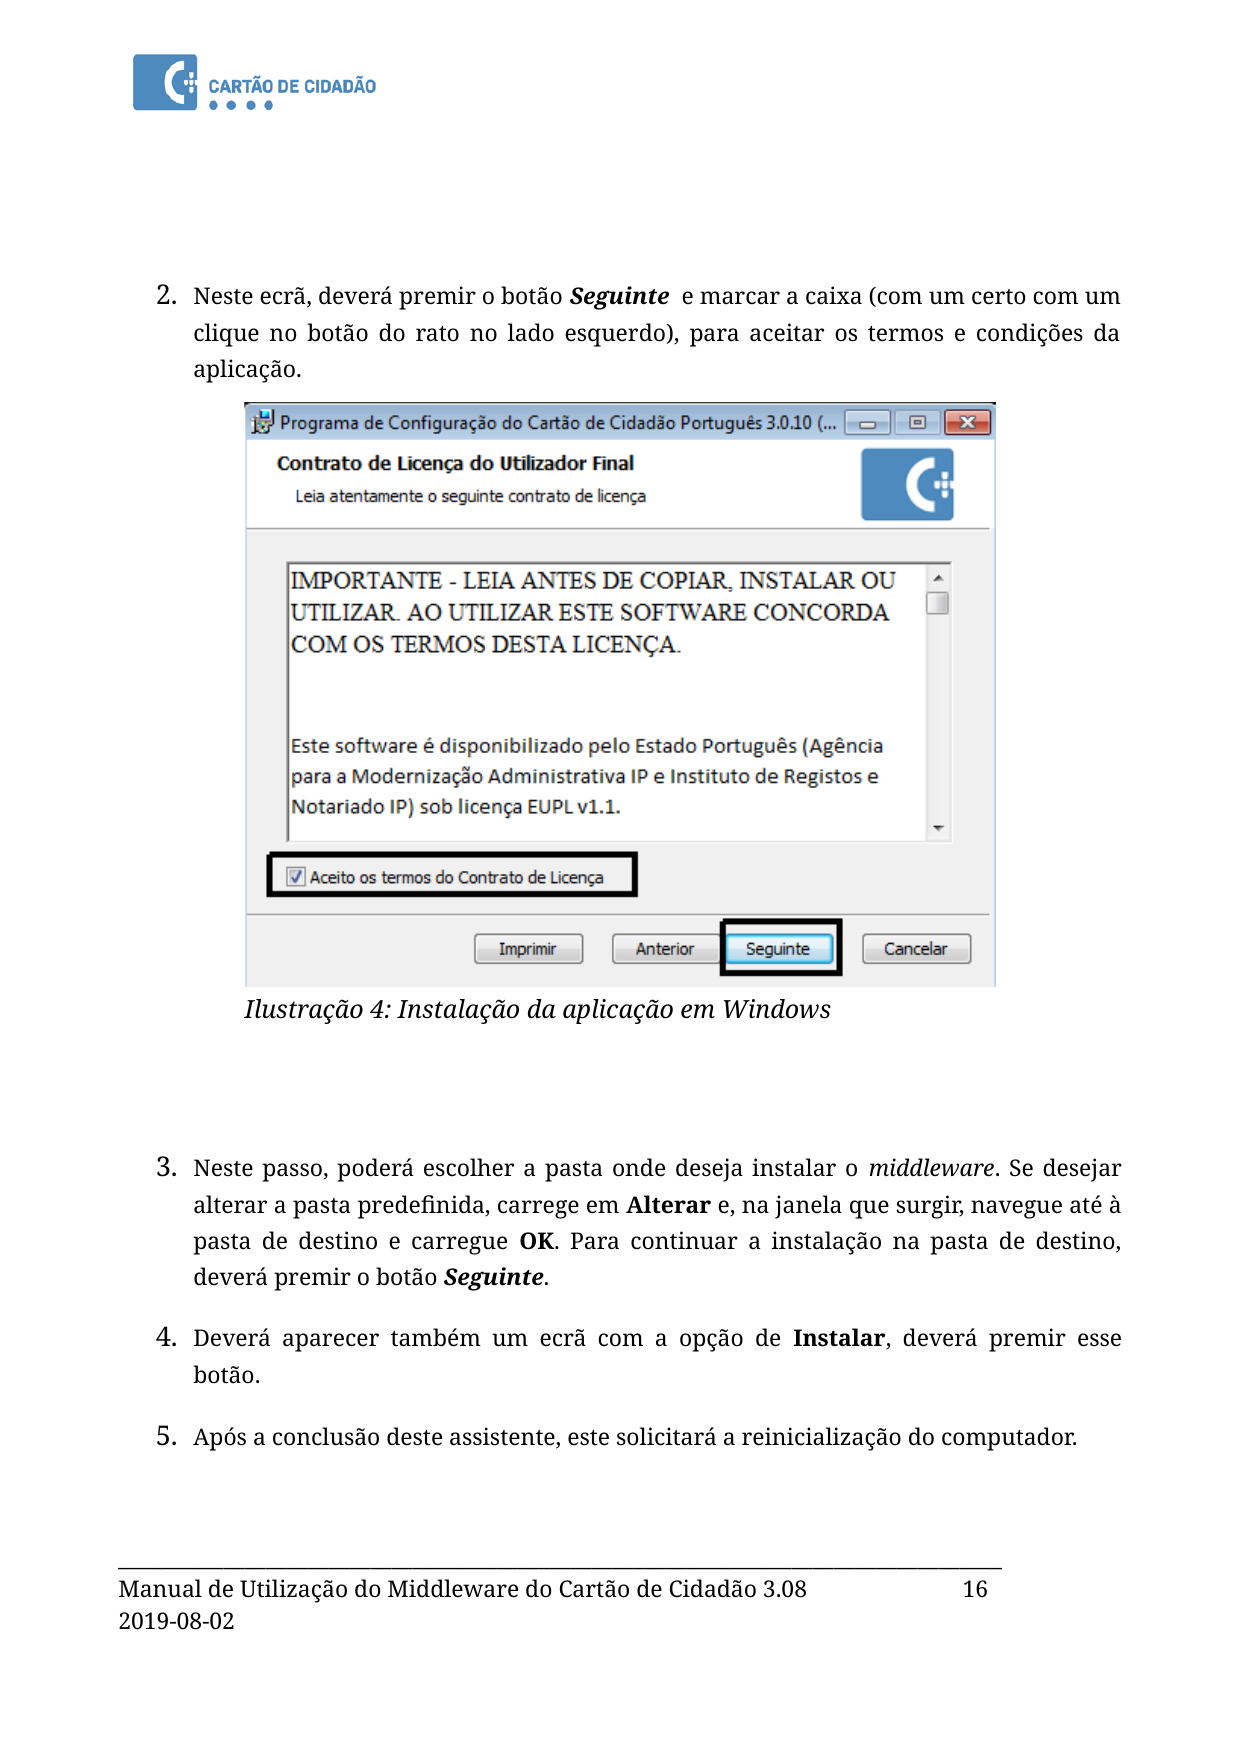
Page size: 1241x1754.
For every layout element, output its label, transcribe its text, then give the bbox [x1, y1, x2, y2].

list Neste passo, poderá escolher a pasta onde deseja instalar o middleware. Se desejar alterar a pasta predefinida, carrege em Alterar e, na janela que surgir, navegue até à pasta de destino e carregue OK. Para continuar a instalação na pasta de destino, deverá premir o botão Seguinte. [156, 1148, 1122, 1292]
picture [130, 47, 423, 118]
picture [244, 402, 996, 987]
list Após a conclusão deste assistente, este solicitará a reinicialização do computador. [156, 1416, 1122, 1453]
list Neste ecrã, deverá premir o botão Seguinte e marcar a caixa (com um certo com um clique no botão do rato no lado esquerdo), para aceitar os termos e condições da aplicação. [156, 275, 1122, 384]
list Deverá aparecer também um ecrã com a opção de Instalar, deverá premir esse botão. [156, 1318, 1122, 1391]
text Ilustração 4: Instalação da aplicação em Windows [244, 987, 996, 1025]
